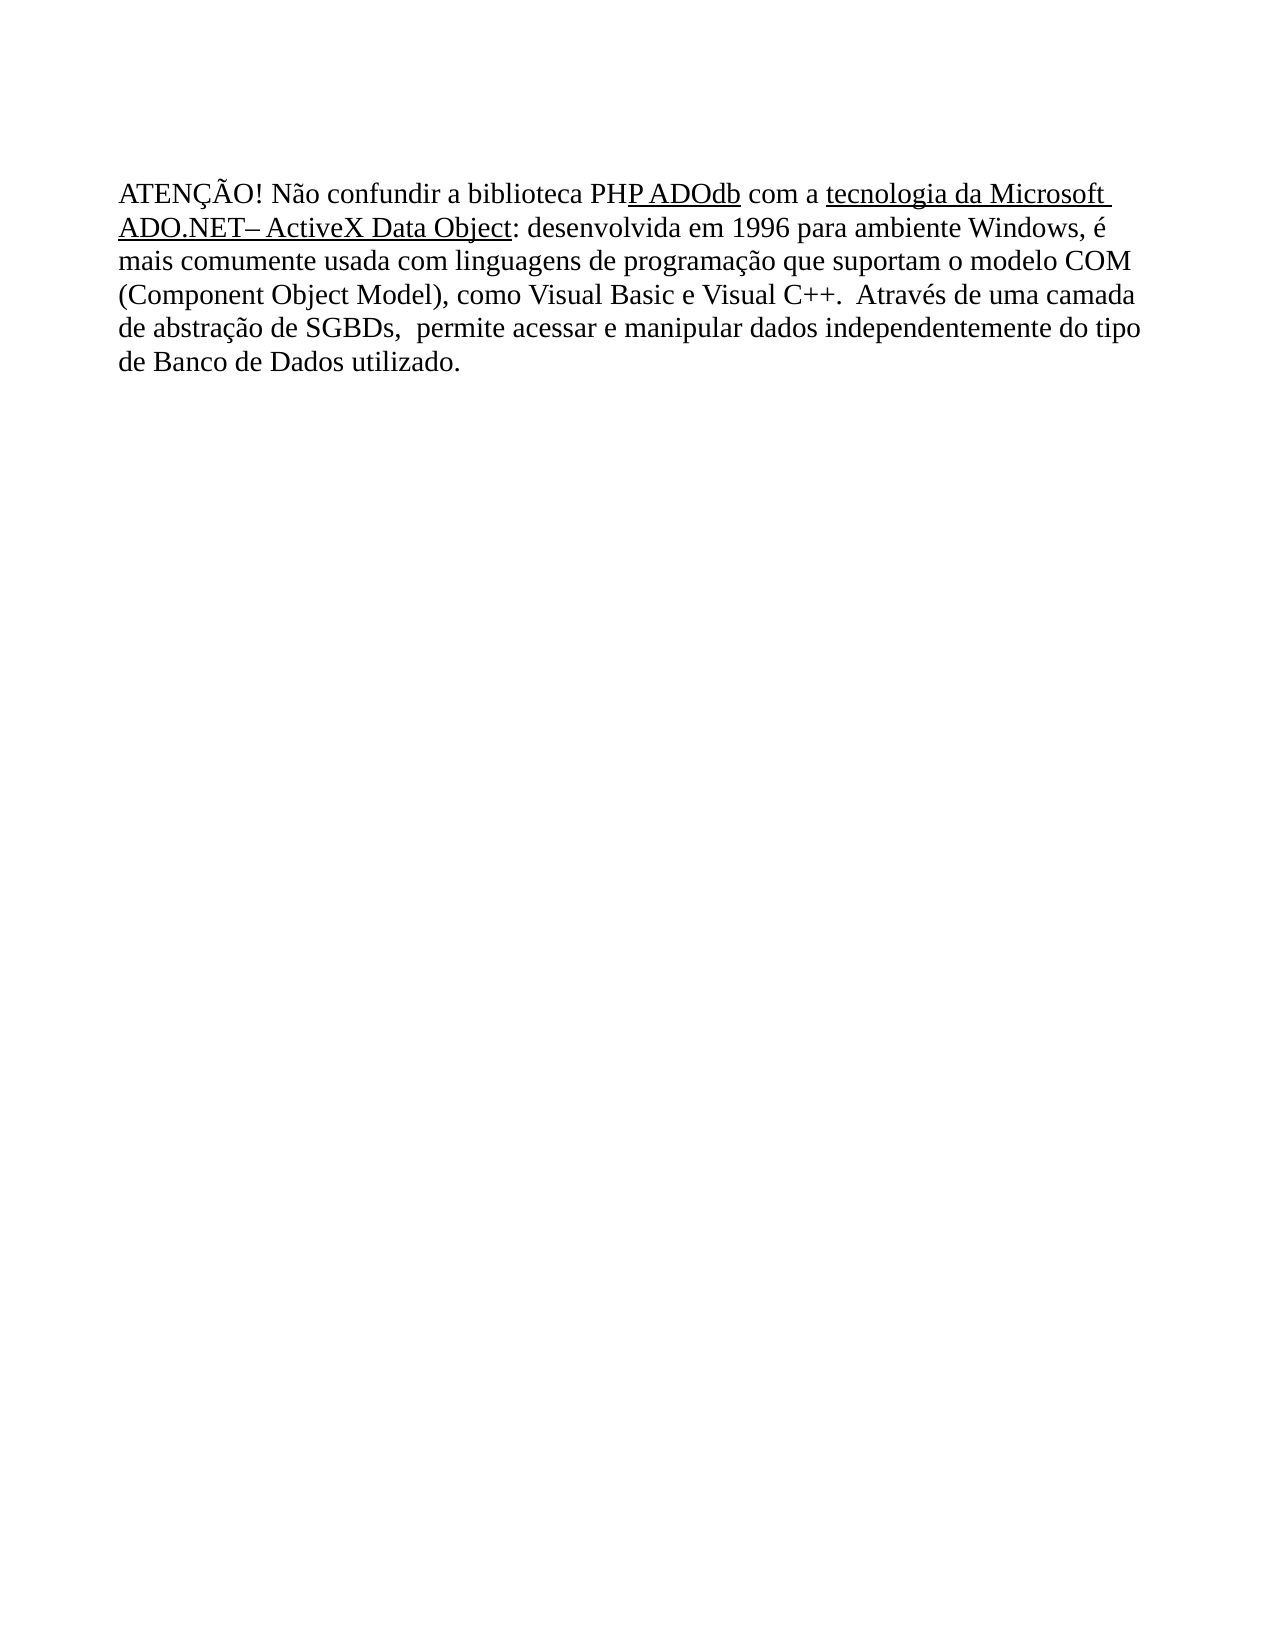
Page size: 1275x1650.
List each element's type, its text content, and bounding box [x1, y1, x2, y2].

text ATENÇÃO! Não confundir a biblioteca PHP ADOdb com a tecnologia da Microsoft ADO.NET– ActiveX Data Object: desenvolvida em 1996 para ambiente Windows, é mais comumente usada com linguagens de programação que suportam o modelo COM (Component Object Model), como Visual Basic e Visual C++. Através de uma camada de abstração de SGBDs, permite acessar e manipular dados independentemente do tipo de Banco de Dados utilizado. [118, 176, 1157, 378]
